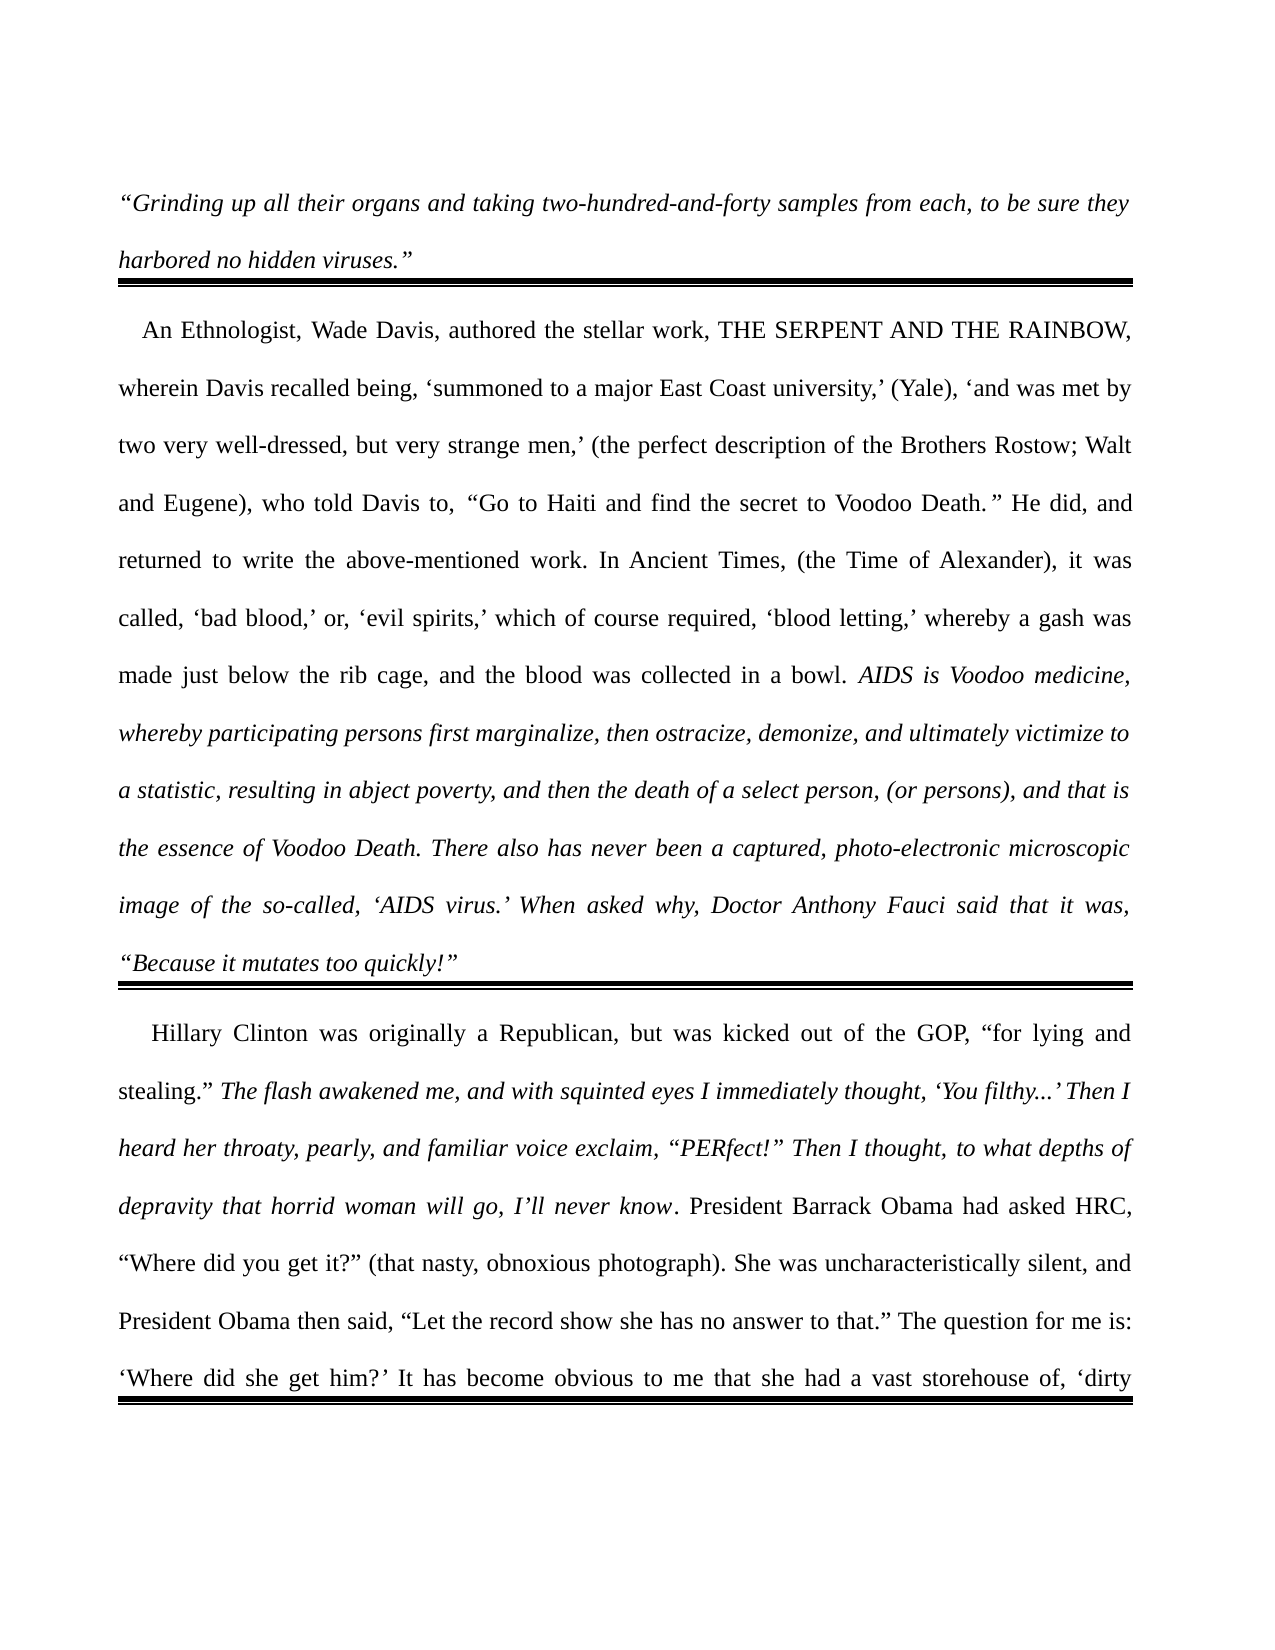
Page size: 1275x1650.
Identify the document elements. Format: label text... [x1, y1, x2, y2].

text An Ethnologist, Wade Davis, authored the stellar work, THE SERPENT AND THE RAINBOW, wherein Davis recalled being, ‘summoned to a major East Coast university,’ (Yale), ‘and was met by two very well-dressed, but very strange men,’ (the perfect description of the Brothers Rostow; Walt and Eugene), who told Davis to, “Go to Haiti and find the secret to Voodoo Death.” He did, and returned to write the above-mentioned work. In Ancient Times, (the Time of Alexander), it was called, ‘bad blood,’ or, ‘evil spirits,’ which of course required, ‘blood letting,’ whereby a gash was made just below the rib cage, and the blood was collected in a bowl. AIDS is Voodoo medicine, whereby participating persons first marginalize, then ostracize, demonize, and ultimately victimize to a statistic, resulting in abject poverty, and then the death of a select person, (or persons), and that is the essence of Voodoo Death. There also has never been a captured, photo-electronic microscopic image of the so-called, ‘AIDS virus.’ When asked why, Doctor Anthony Fauci said that it was, “Because it mutates too quickly!” [118, 316, 1133, 981]
text Hillary Clinton was originally a Republican, but was kicked out of the GOP, “for lying and stealing.” The flash awakened me, and with squinted eyes I immediately thought, ‘You filthy...’ Then I heard her throaty, pearly, and familiar voice exclaim, “PERfect!” Then I thought, to what depths of depravity that horrid woman will go, I’ll never know. President Barrack Obama had asked HRC, “Where did you get it?” (that nasty, obnoxious photograph). She was uncharacteristically silent, and President Obama then said, “Let the record show she has no answer to that.” The question for me is: ‘Where did she get him?’ It has become obvious to me that she had a vast storehouse of, ‘dirty [118, 1018, 1133, 1396]
text “Grinding up all their organs and taking two-hundred-and-forty samples from each, to be sure they harbored no hidden viruses.” [118, 188, 1133, 278]
